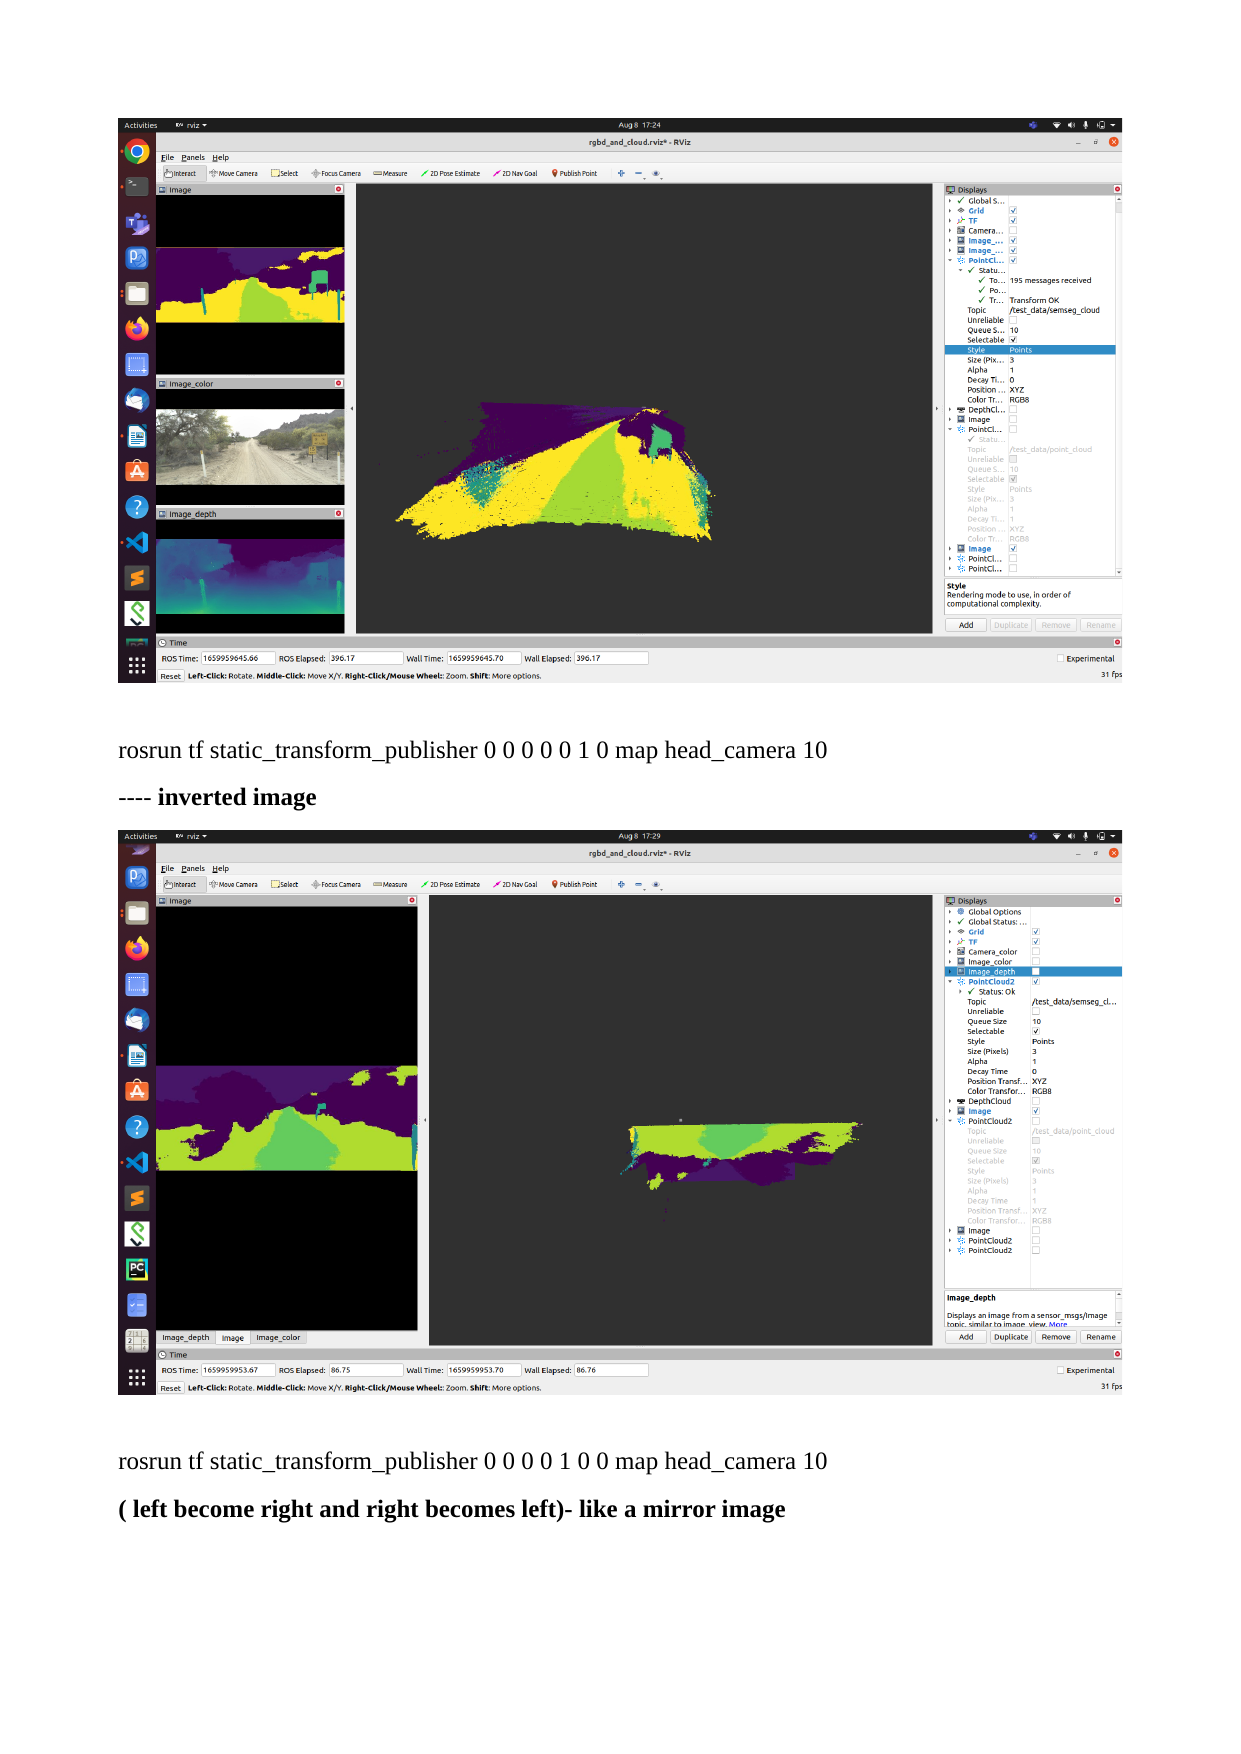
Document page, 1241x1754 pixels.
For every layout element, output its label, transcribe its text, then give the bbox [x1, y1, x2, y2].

text ( left become right and right becomes left)- like a mirror image [118, 1494, 1122, 1523]
picture [118, 118, 1123, 683]
text rosrun tf static_transform_publisher 0 0 0 0 1 0 0 map head_camera 10 [118, 1446, 1122, 1475]
picture [118, 830, 1123, 1395]
text ---- inverted image [118, 782, 1122, 811]
text rosrun tf static_transform_publisher 0 0 0 0 0 1 0 map head_camera 10 [118, 735, 1122, 763]
